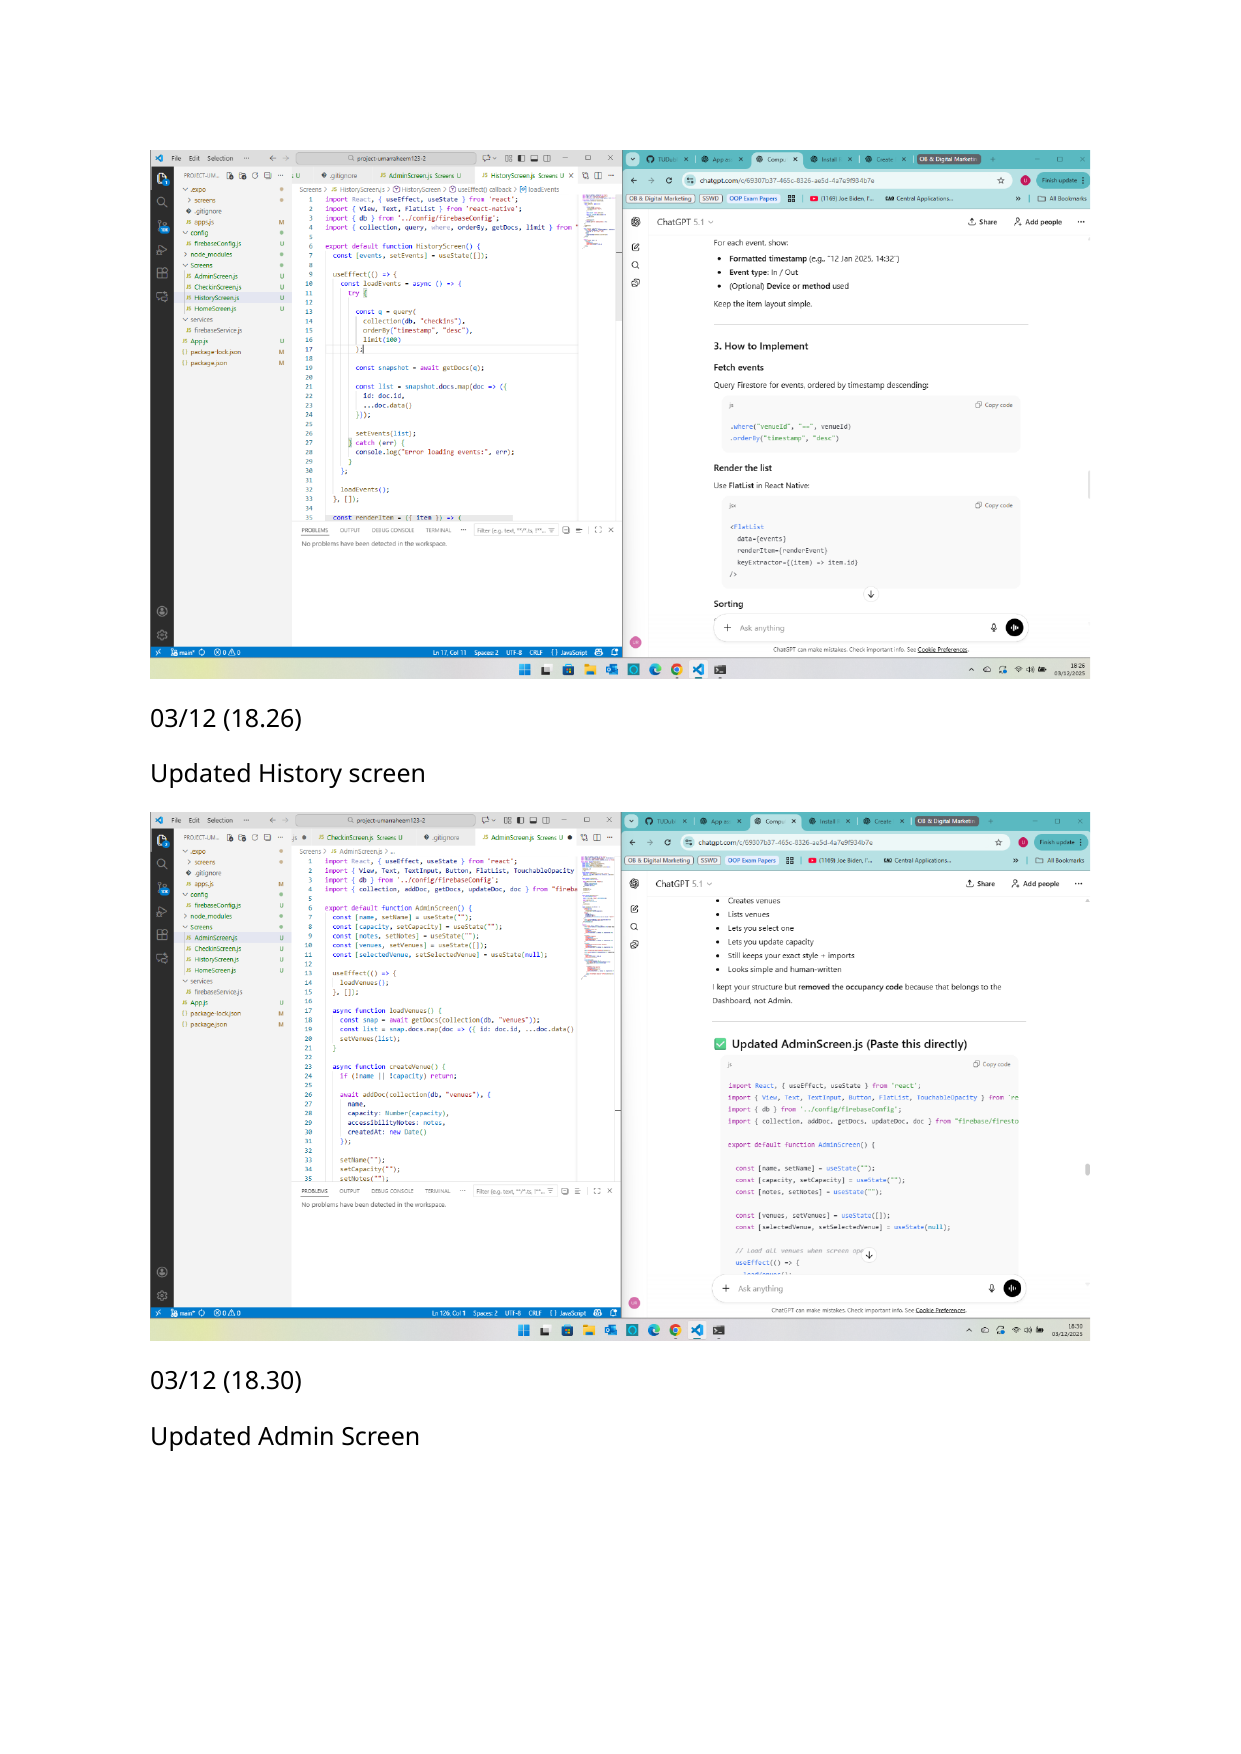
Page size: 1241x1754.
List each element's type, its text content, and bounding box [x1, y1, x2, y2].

text Updated History screen [150, 756, 1090, 790]
text 03/12 (18.30) [150, 1362, 1090, 1396]
text 03/12 (18.26) [150, 700, 1090, 734]
text Updated Admin Screen [150, 1418, 1090, 1452]
